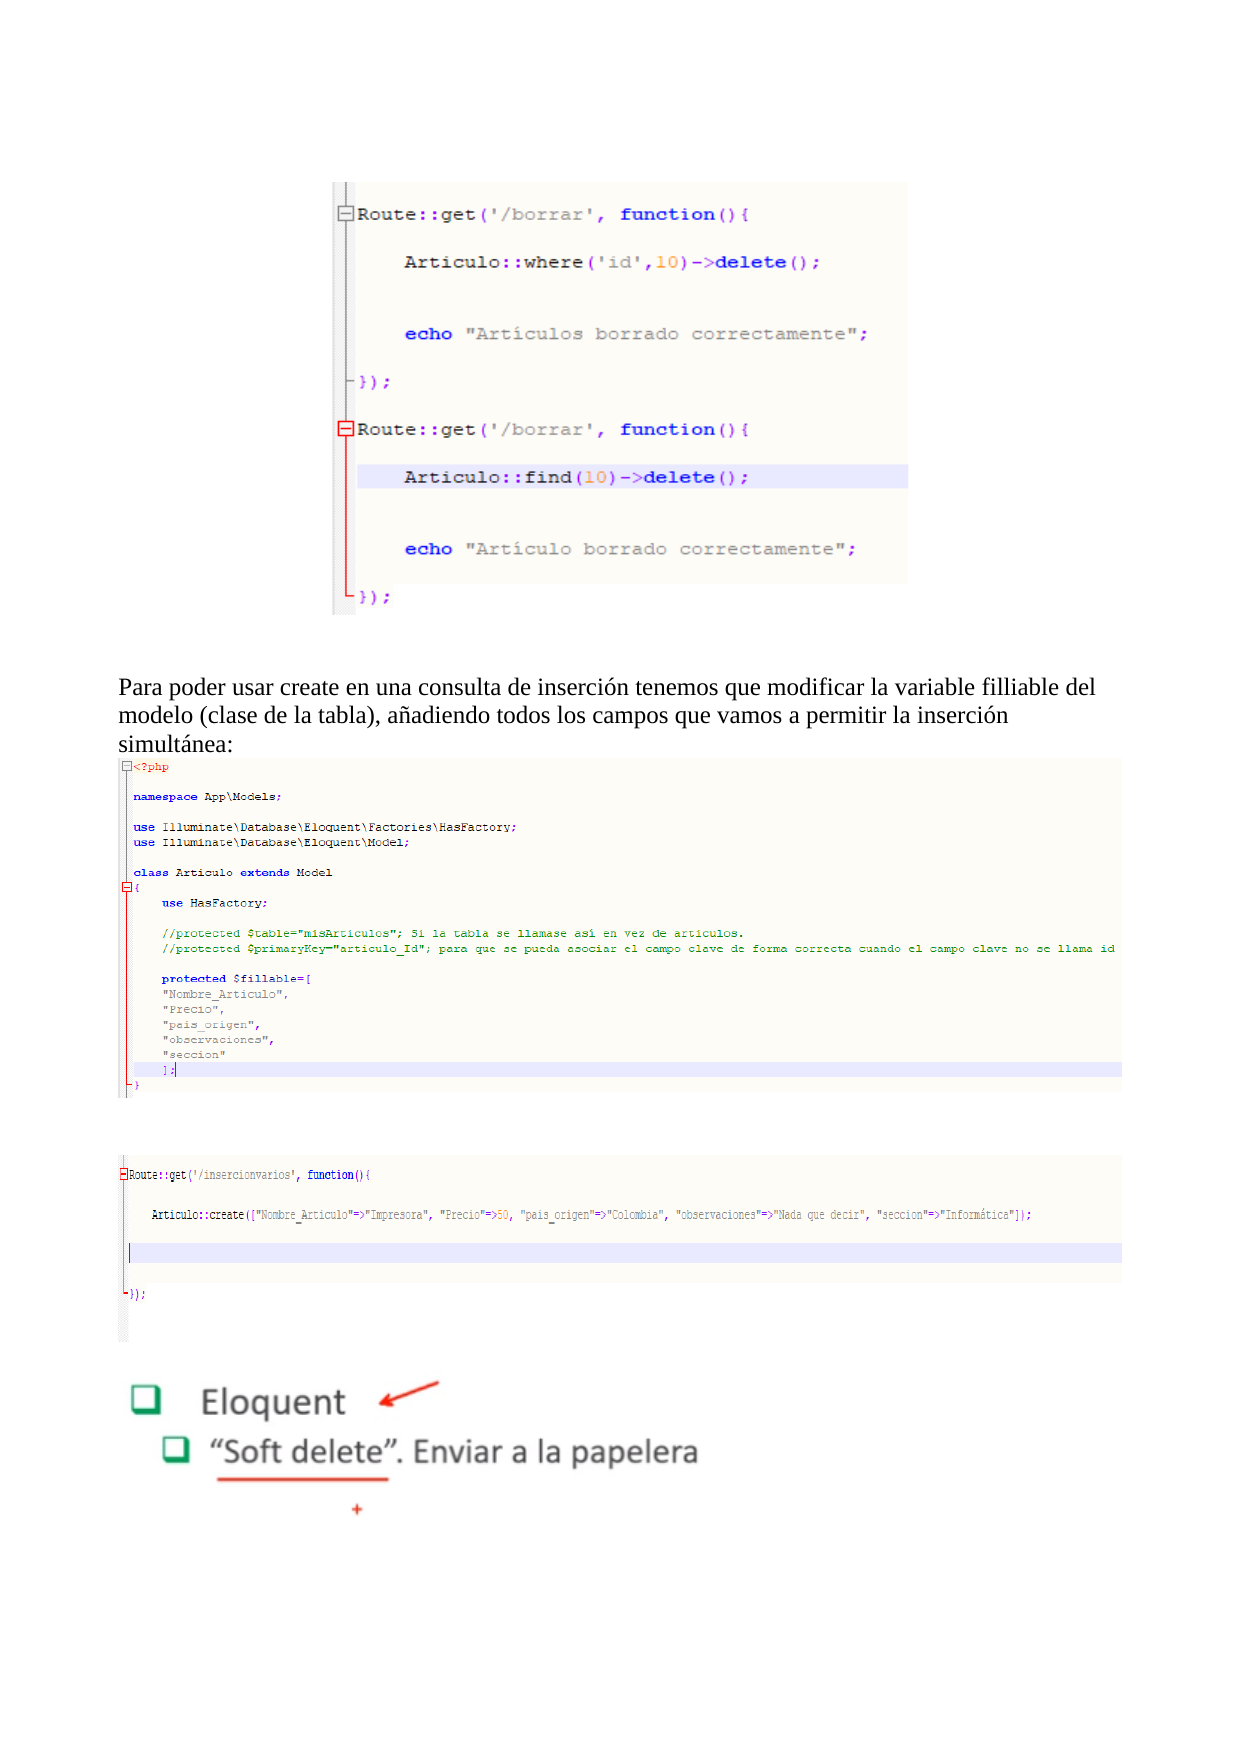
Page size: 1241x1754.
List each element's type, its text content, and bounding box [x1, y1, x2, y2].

text Para poder usar create en una consulta de inserción tenemos que modificar la variable filliable del modelo (clase de la tabla), añadiendo todos los campos que vamos a permitir la inserción simultánea: [118, 672, 1122, 758]
picture [118, 758, 1122, 1098]
picture [118, 1155, 1122, 1342]
picture [118, 1370, 1122, 1538]
picture [332, 182, 909, 615]
